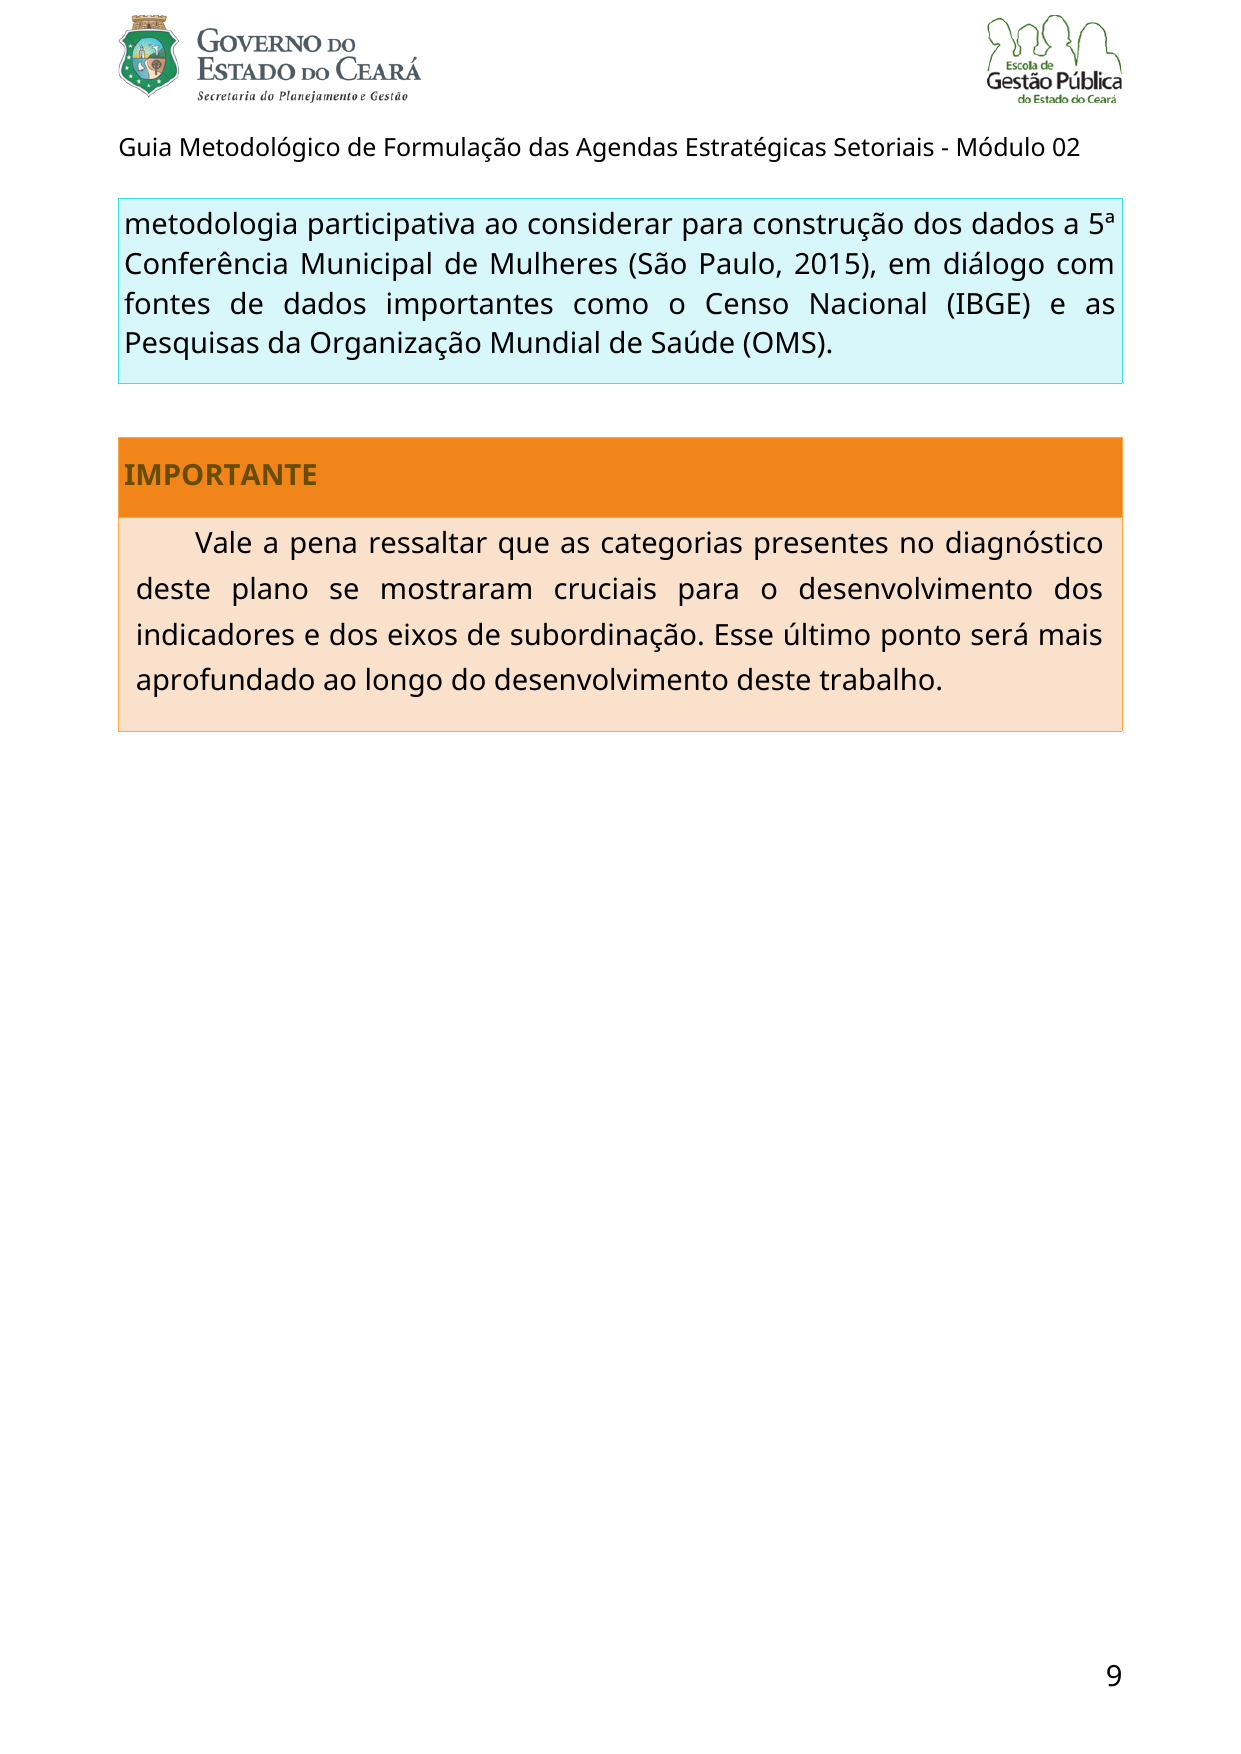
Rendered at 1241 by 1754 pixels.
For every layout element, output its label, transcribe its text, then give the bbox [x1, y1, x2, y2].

table_cell Vale a pena ressaltar que as categorias presentes no diagnóstico deste plano se mostraram cruciais para o desenvolvimento dos indicadores e dos eixos de subordinação. Esse último ponto será mais aprofundado ao longo do desenvolvimento deste trabalho. [119, 518, 1122, 731]
picture [118, 15, 1122, 103]
table_header IMPORTANTE [119, 438, 1122, 517]
table_cell metodologia participativa ao considerar para construção dos dados a 5ª Conferência Municipal de Mulheres (São Paulo, 2015), em diálogo com fontes de dados importantes como o Censo Nacional (IBGE) e as Pesquisas da Organização Mundial de Saúde (OMS). [119, 199, 1122, 383]
